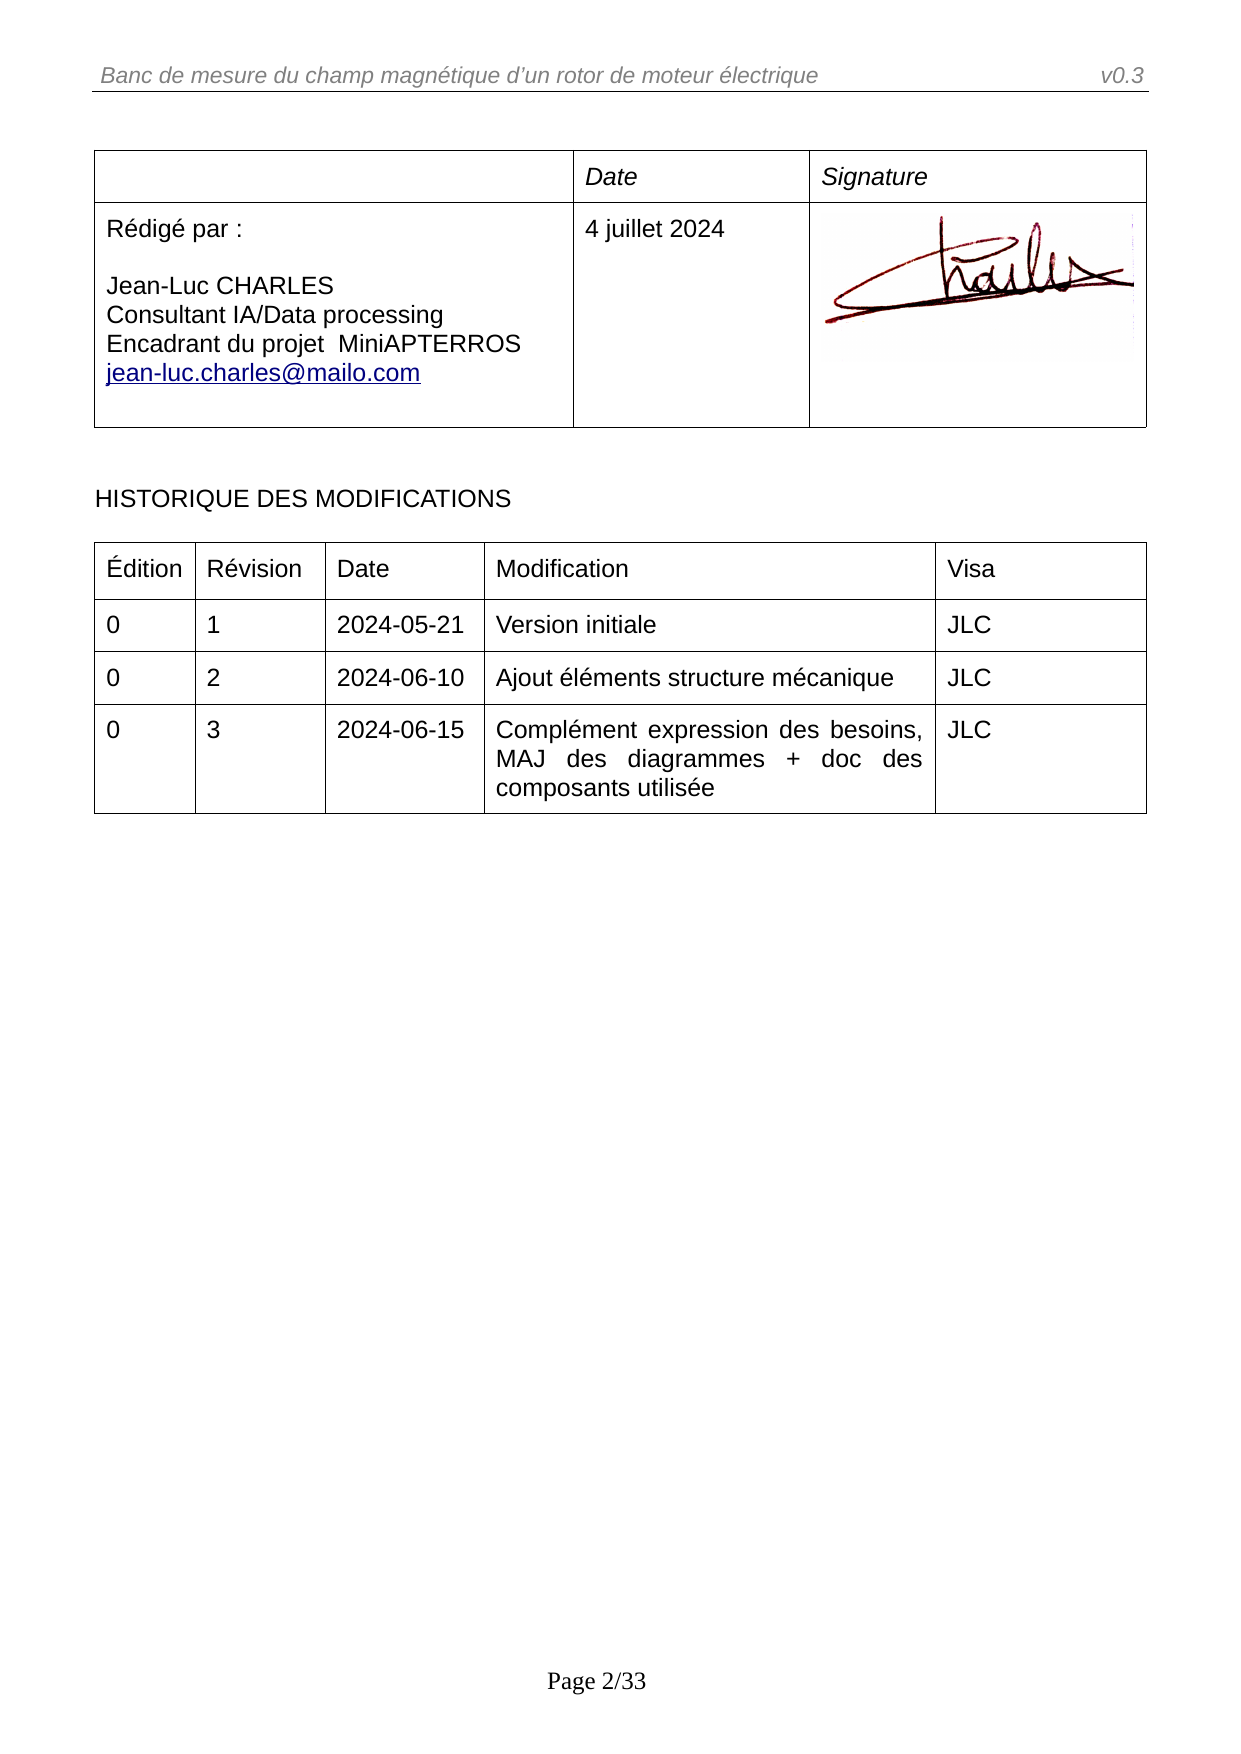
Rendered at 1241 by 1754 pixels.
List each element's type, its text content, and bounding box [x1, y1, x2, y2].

text HISTORIQUE DES MODIFICATIONS [94, 484, 1146, 513]
table_cell Complément expression des besoins, MAJ des diagrammes + doc des composants utilisée [485, 705, 935, 813]
table_cell Ajout éléments structure mécanique [485, 652, 935, 703]
table_cell 0 [95, 652, 195, 703]
table_cell 0 [95, 705, 195, 813]
table_cell JLC [936, 705, 1146, 813]
table_cell 2024-06-15 [326, 705, 484, 813]
table_cell JLC [936, 600, 1146, 651]
table_header Modification [485, 543, 935, 599]
table_cell 0 [95, 600, 195, 651]
table_cell Version initiale [485, 600, 935, 651]
picture [821, 213, 1134, 362]
table_header Date [574, 151, 809, 202]
table_header Révision [196, 543, 325, 599]
table_cell 2 [196, 652, 325, 703]
table_cell 4 juillet 2024 [574, 203, 809, 427]
table_header [95, 151, 573, 202]
table_cell 1 [196, 600, 325, 651]
table_cell [810, 203, 1146, 427]
table_cell 2024-06-10 [326, 652, 484, 703]
table_header Édition [95, 543, 195, 599]
table_cell JLC [936, 652, 1146, 703]
table_cell 3 [196, 705, 325, 813]
table_cell 2024-05-21 [326, 600, 484, 651]
table_header Signature [810, 151, 1146, 202]
table_header Date [326, 543, 484, 599]
table_cell Rédigé par : Jean-Luc CHARLES Consultant IA/Data processing Encadrant du projet MiniAPTERROS jean-luc.charles@mailo.com [95, 203, 573, 427]
table_header Visa [936, 543, 1146, 599]
